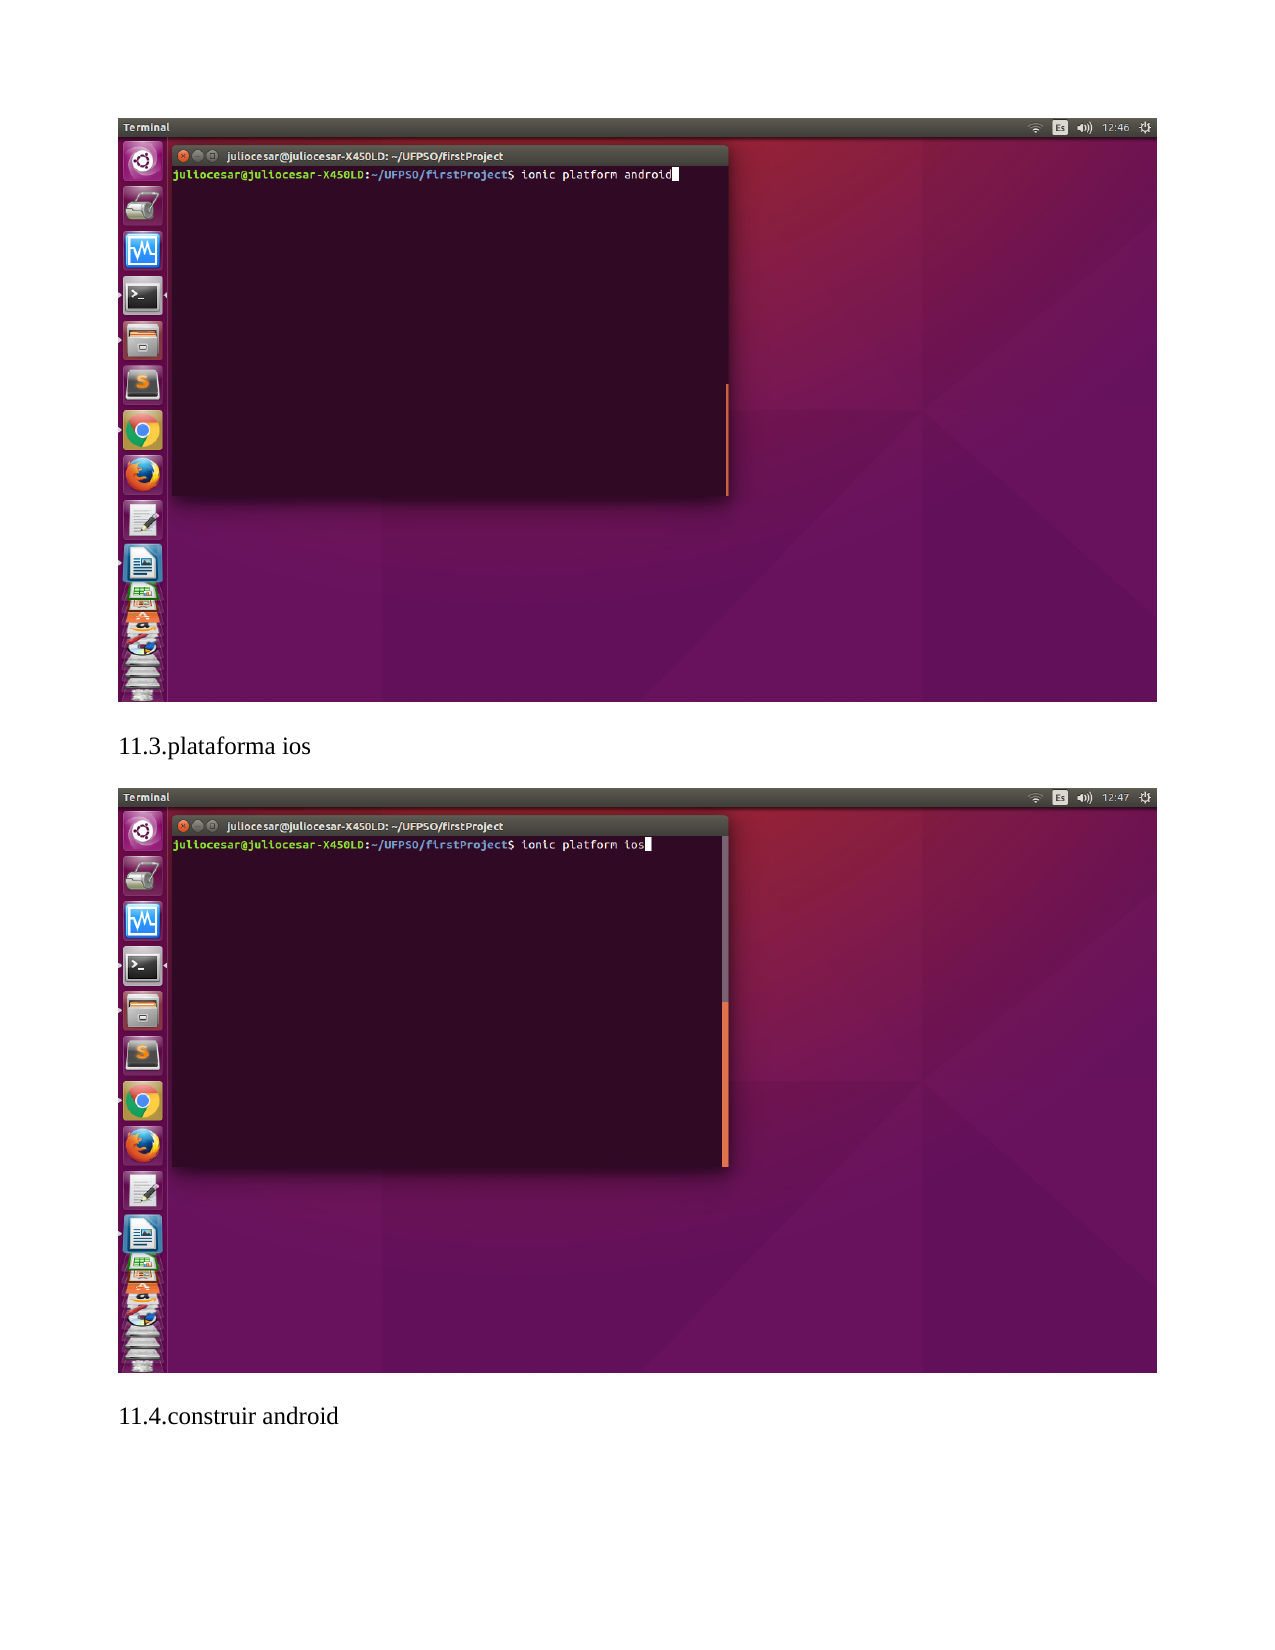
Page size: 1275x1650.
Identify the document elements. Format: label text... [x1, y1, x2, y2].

list construir android [118, 1401, 1157, 1430]
list plataforma ios [118, 731, 1157, 759]
